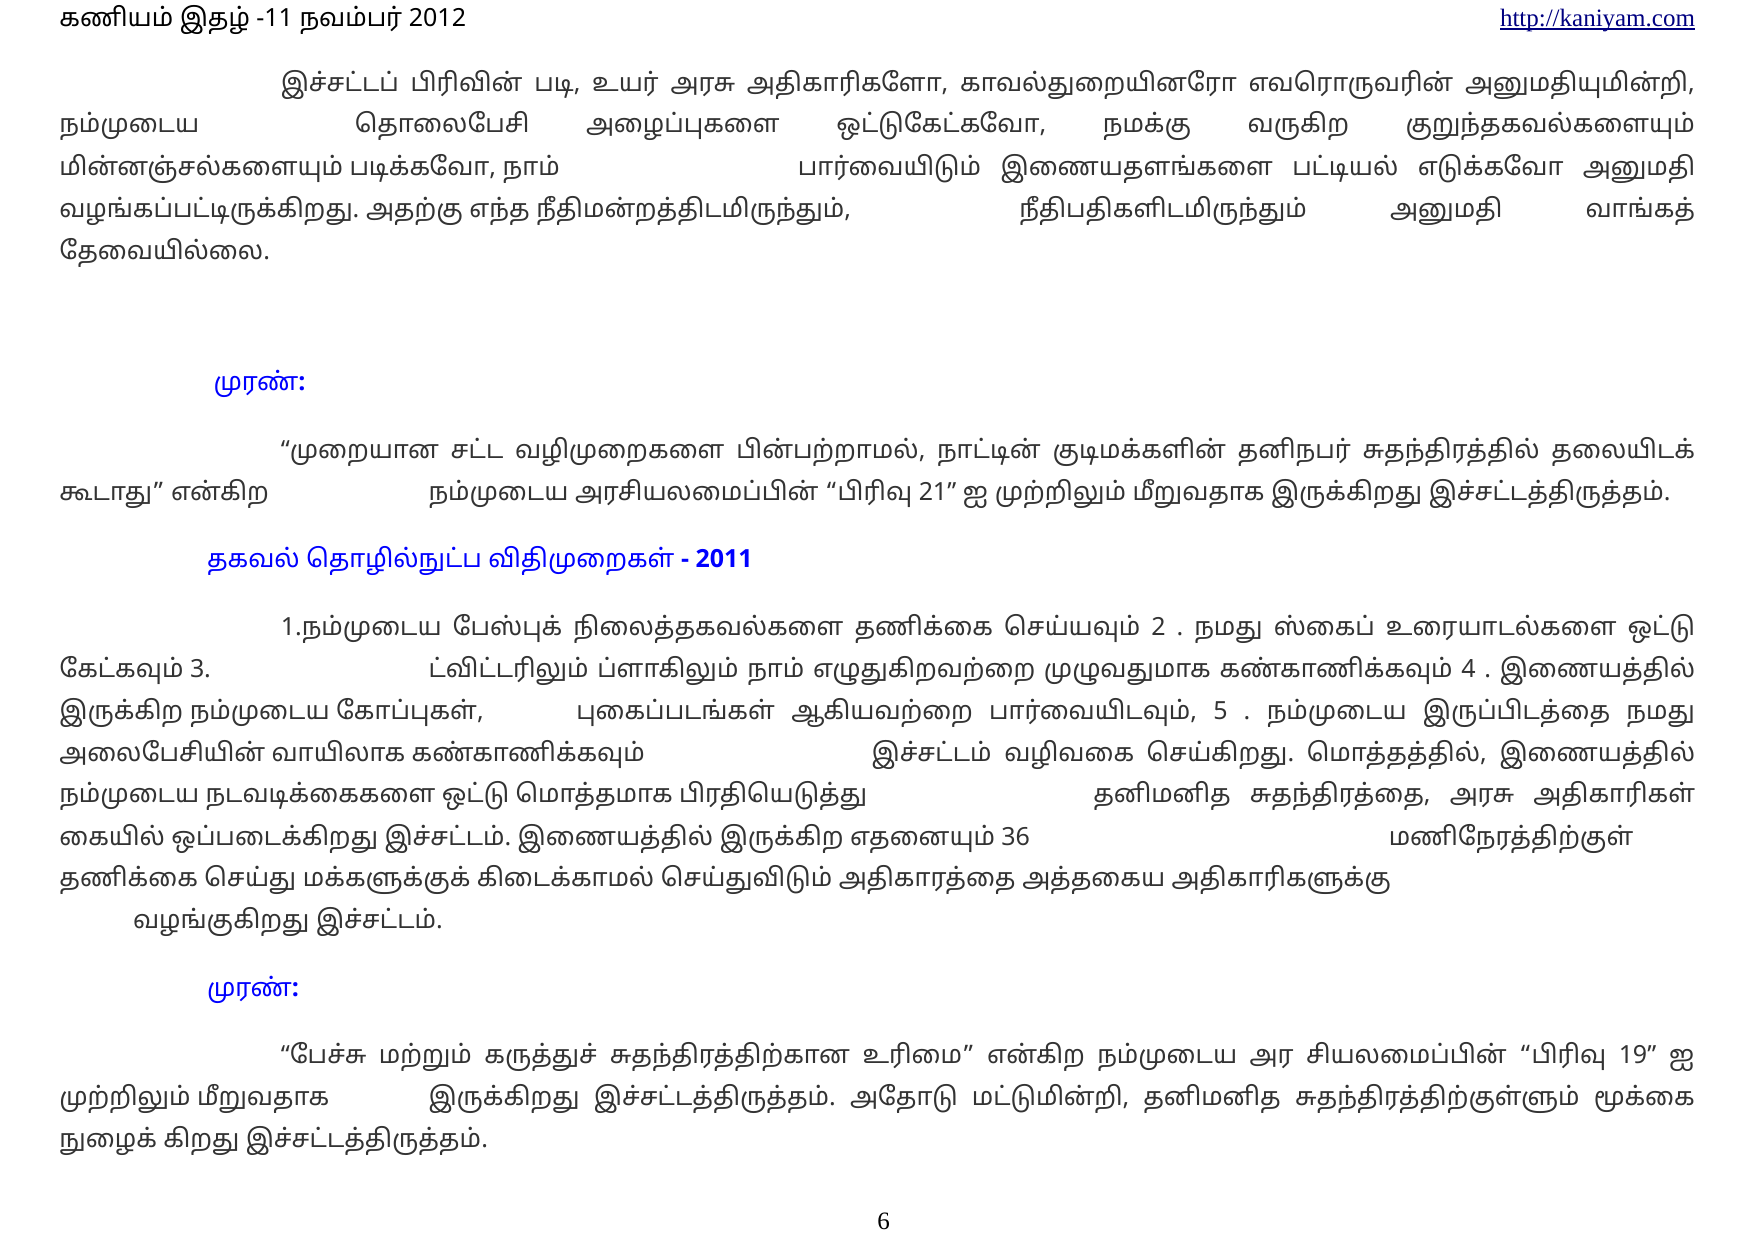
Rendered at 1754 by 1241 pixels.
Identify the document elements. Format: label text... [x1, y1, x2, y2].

text “முறையான சட்ட வழிமுறைகளை பின்பற்றாமல், நாட்டின் குடிமக்களின் தனிநபர் சுதந்திரத்தில் தலையிடக் கூடாது” என்கிற நம்முடைய அரசியலமைப்பின் “பிரிவு 21” ஐ முற்றிலும் மீறுவதாக இருக்கிறது இச்சட்டத்திருத்தம். [59, 432, 1695, 510]
text முரண்: [59, 969, 1695, 1006]
text 1.நம்முடைய பேஸ்புக் நிலைத்தகவல்களை தணிக்கை செய்யவும் 2 . நமது ஸ்கைப் உரையாடல்களை ஒட்டு கேட்கவும் 3. ட்விட்டரிலும் ப்ளாகிலும் நாம் எழுதுகிறவற்றை முழுவதுமாக கண்காணிக்கவும் 4 . இணையத்தில் இருக்கிற நம்முடைய கோப்புகள், புகைப்படங்கள் ஆகியவற்றை பார்வையிடவும், 5 . நம்முடைய இருப்பிடத்தை நமது அலைபேசியின் வாயிலாக கண்காணிக்கவும் இச்சட்டம் வழிவகை செய்கிறது. மொத்தத்தில், இணையத்தில் நம்முடைய நடவடிக்கைகளை ஒட்டு மொத்தமாக பிரதியெடுத்து தனிமனித சுதந்திரத்தை, அரசு அதிகாரிகள் கையில் ஒப்படைக்கிறது இச்சட்டம். இணையத்தில் இருக்கிற எதனையும் 36 மணிநேரத்திற்குள் தணிக்கை செய்து மக்களுக்குக் கிடைக்காமல் செய்துவிடும் அதிகாரத்தை அத்தகைய அதிகாரிகளுக்கு வழங்குகிறது இச்சட்டம். [59, 608, 1695, 939]
text தகவல் தொழில்நுட்ப விதிமுறைகள் - 2011 [59, 541, 1695, 578]
text இச்சட்டப் பிரிவின் படி, உயர் அரசு அதிகாரிகளோ, காவல்துறையினரோ எவரொருவரின் அனுமதியுமின்றி, நம்முடைய தொலைபேசி அழைப்புகளை ஒட்டுகேட்கவோ, நமக்கு வருகிற குறுந்தகவல்களையும் மின்னஞ்சல்களையும் படிக்கவோ, நாம் பார்வையிடும் இணையதளங்களை பட்டியல் எடுக்கவோ அனுமதி வழங்கப்பட்டிருக்கிறது. அதற்கு எந்த நீதிமன்றத்திடமிருந்தும், நீதிபதிகளிடமிருந்தும் அனுமதி வாங்கத் தேவையில்லை. [59, 64, 1695, 269]
text முரண்: [59, 364, 1695, 401]
text “பேச்சு மற்றும் கருத்துச் சுதந்திரத்திற்கான உரிமை” என்கிற நம்முடைய அர சியலமைப்பின் “பிரிவு 19” ஐ முற்றிலும் மீறுவதாக இருக்கிறது இச்சட்டத்திருத்தம். அதோடு மட்டுமின்றி, தனிமனித சுதந்திரத்திற்குள்ளும் மூக்கை நுழைக் கிறது இச்சட்டத்திருத்தம். [59, 1037, 1695, 1158]
